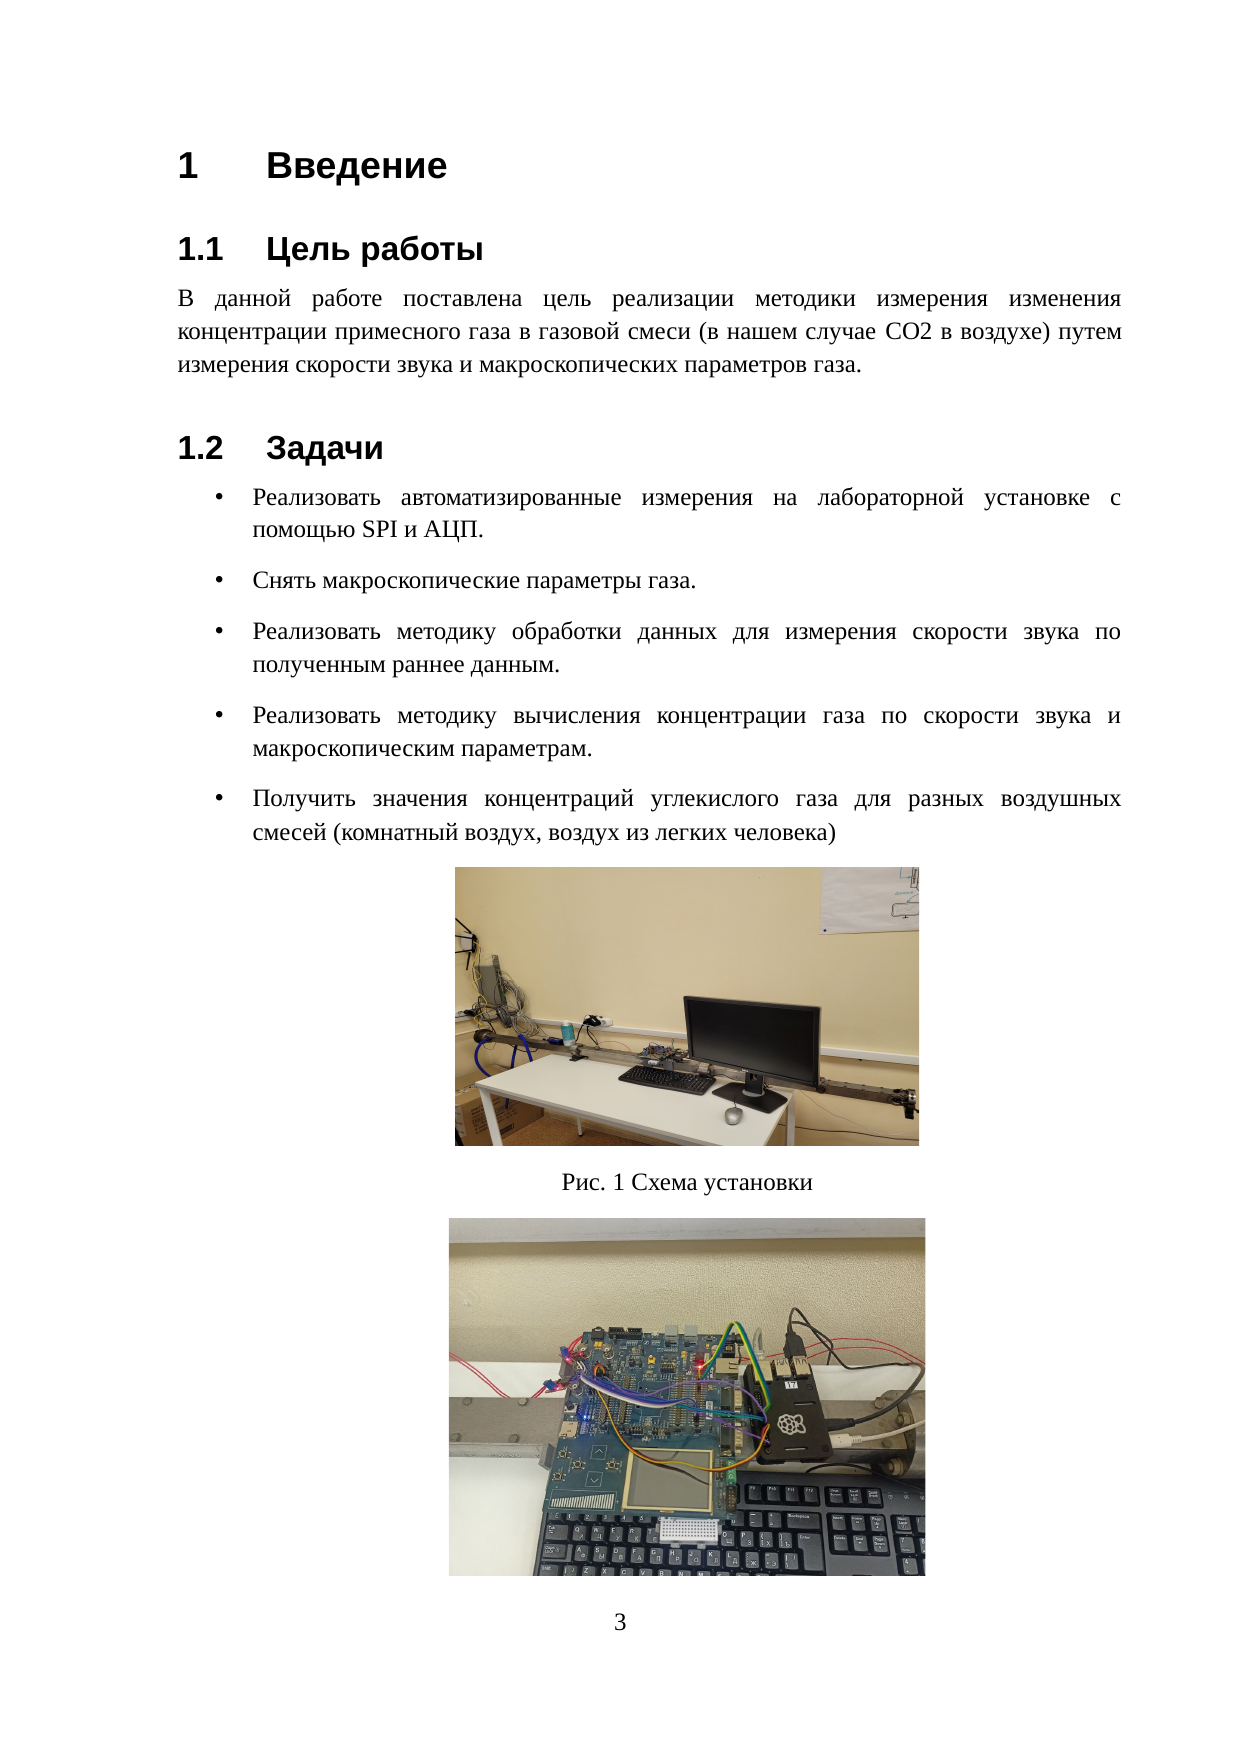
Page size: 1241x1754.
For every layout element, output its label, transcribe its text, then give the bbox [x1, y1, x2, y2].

list Получить значения концентраций углекислого газа для разных воздушных смесей (комнатный воздух, воздух из легких человека) [215, 783, 1122, 845]
list Реализовать автоматизированные измерения на лабораторной установке с помощью SPI и АЦП. [215, 482, 1122, 543]
subtitle Введение [177, 143, 1093, 186]
list Реализовать методику обработки данных для измерения скорости звука по полученным раннее данным. [215, 616, 1122, 678]
list Снять макроскопические параметры газа. [215, 565, 1122, 594]
list Реализовать методику вычисления концентрации газа по скорости звука и макроскопическим параметрам. [215, 700, 1122, 762]
picture [448, 1218, 926, 1576]
list Рис. 1 Схема установки [215, 1167, 1122, 1196]
text В данной работе поставлена цель реализации методики измерения изменения концентрации примесного газа в газовой смеси (в нашем случае CO2 в воздухе) путем измерения скорости звука и макроскопических параметров газа. [177, 283, 1122, 378]
subtitle Цель работы [177, 229, 1093, 268]
subtitle Задачи [177, 428, 1093, 466]
picture [455, 867, 920, 1146]
